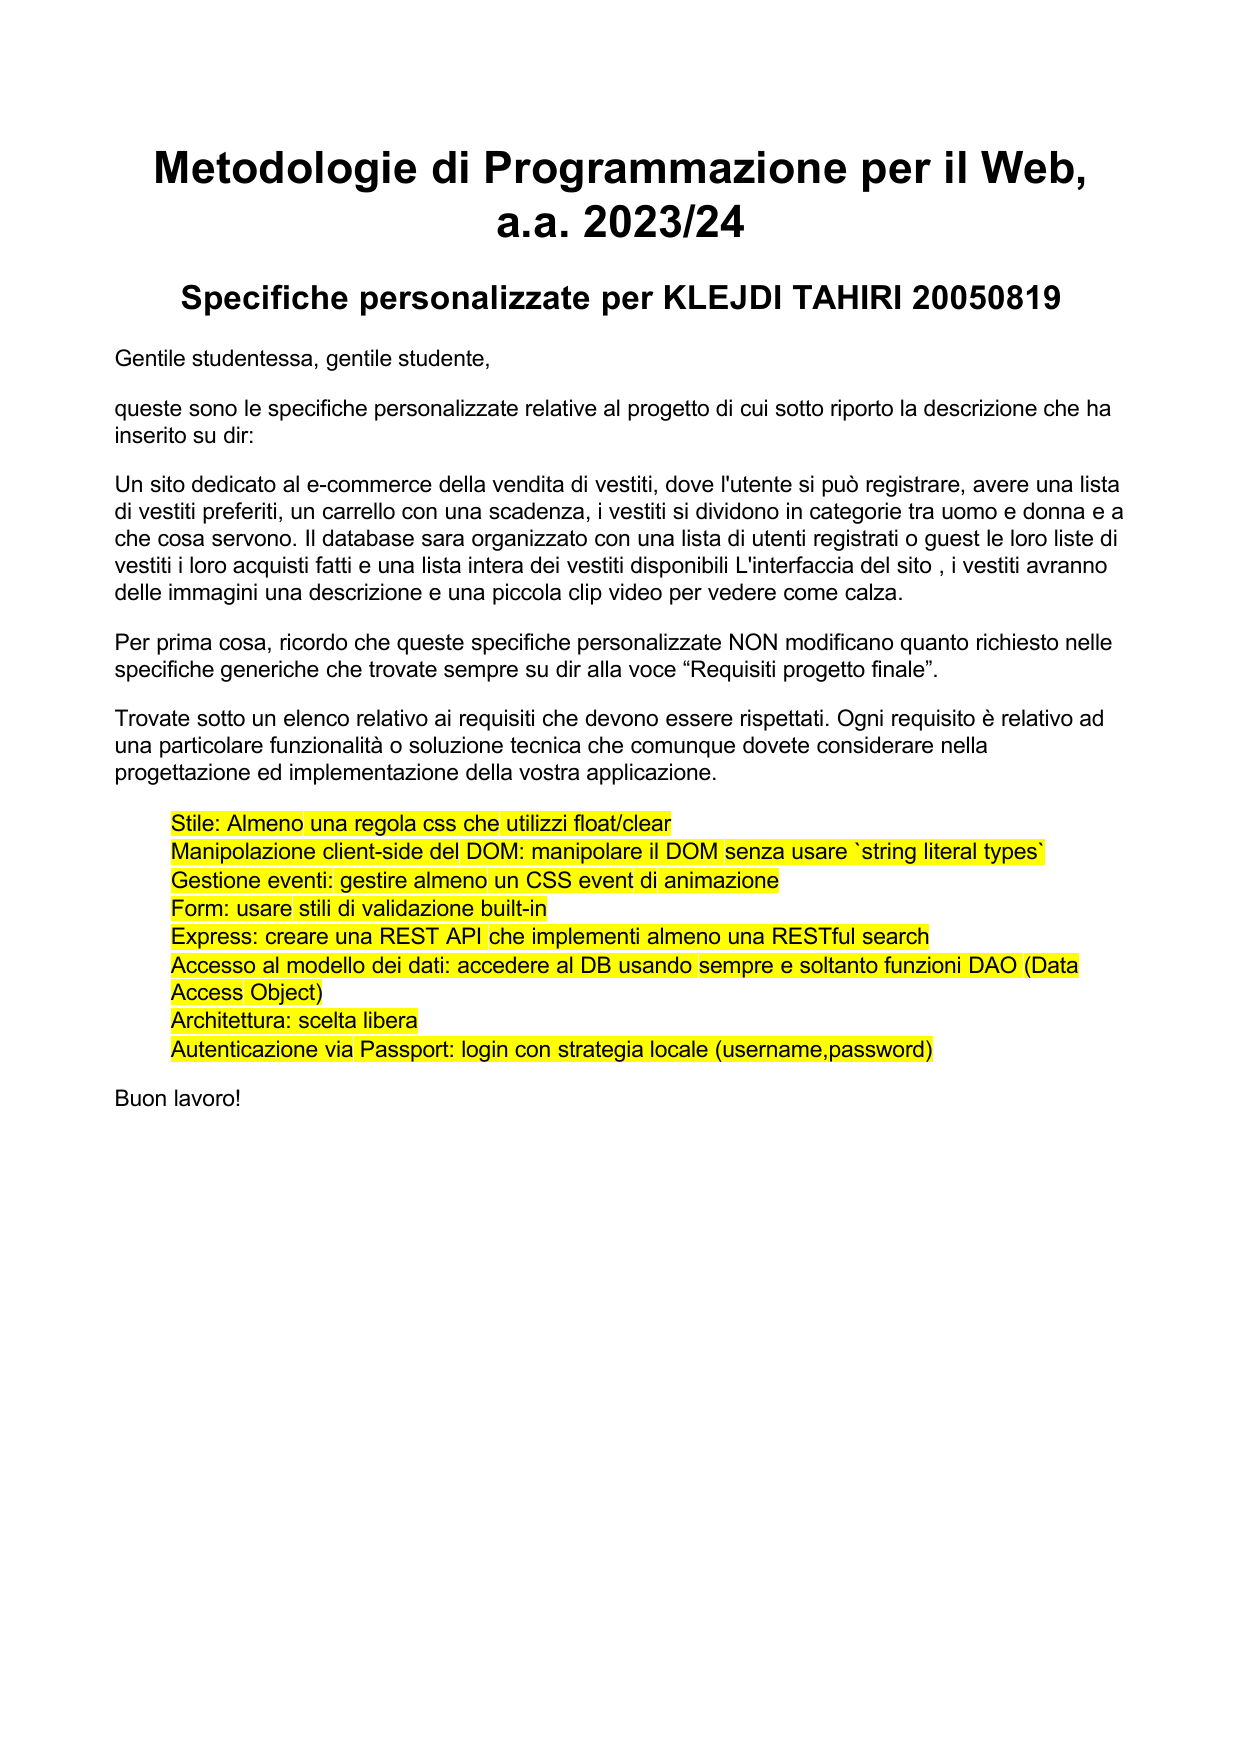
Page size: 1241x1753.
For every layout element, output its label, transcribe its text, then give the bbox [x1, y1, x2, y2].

text una particolare funzionalità o soluzione tecnica che comunque dovete considerare nella [114, 733, 1128, 759]
text Per prima cosa, ricordo che queste specifiche personalizzate NON modificano quanto richiesto nelle [114, 630, 1136, 655]
text Form: usare stili di validazione built-in [171, 896, 1100, 922]
text Specifiche personalizzate per KLEJDI TAHIRI 20050819 [180, 279, 1086, 317]
text Gestione eventi: gestire almeno un CSS event di animazione [171, 868, 1100, 893]
text Accesso al modello dei dati: accedere al DB usando sempre e soltanto funzioni DAO (Data [171, 953, 1100, 978]
text progettazione ed implementazione della vostra applicazione. [114, 761, 1128, 786]
text che cosa servono. Il database sara organizzato con una lista di utenti registrati o guest le loro liste di [114, 527, 1145, 552]
text Stile: Almeno una regola css che utilizzi float/clear [171, 811, 694, 837]
text di vestiti preferiti, un carrello con una scadenza, i vestiti si dividono in categorie tra uomo e donna e a [114, 500, 1145, 525]
text Access Object) [171, 980, 1100, 1005]
text Trovate sotto un elenco relativo ai requisiti che devono essere rispettati. Ogni requisito è relativo ad [114, 707, 1128, 732]
text Architettura: scelta libera [171, 1009, 957, 1034]
text Buon lavoro! [114, 1087, 266, 1112]
text inserito su dir: [114, 423, 1136, 448]
text delle immagini una descrizione e una piccola clip video per vedere come calza. [114, 581, 1145, 606]
text queste sono le specifiche personalizzate relative al progetto di cui sotto riporto la descrizione che ha [114, 396, 1136, 421]
text a.a. 2023/24 [496, 197, 1113, 247]
text vestiti i loro acquisti fatti e una lista intera dei vestiti disponibili L'interfaccia del sito , i vestiti avranno [114, 554, 1145, 579]
text Express: creare una REST API che implementi almeno una RESTful search [171, 925, 1100, 950]
text specifiche generiche che trovate sempre su dir alla voce “Requisiti progetto finale”. [114, 657, 1136, 682]
text Gentile studentessa, gentile studente, [114, 347, 516, 372]
text Metodologie di Programmazione per il Web, [154, 144, 1113, 194]
text Autenticazione via Passport: login con strategia locale (username,password) [171, 1037, 957, 1062]
text Un sito dedicato al e-commerce della vendita di vestiti, dove l'utente si può registrare, avere una lista [114, 473, 1145, 498]
text Manipolazione client-side del DOM: manipolare il DOM senza usare `string literal types` [171, 840, 1100, 865]
